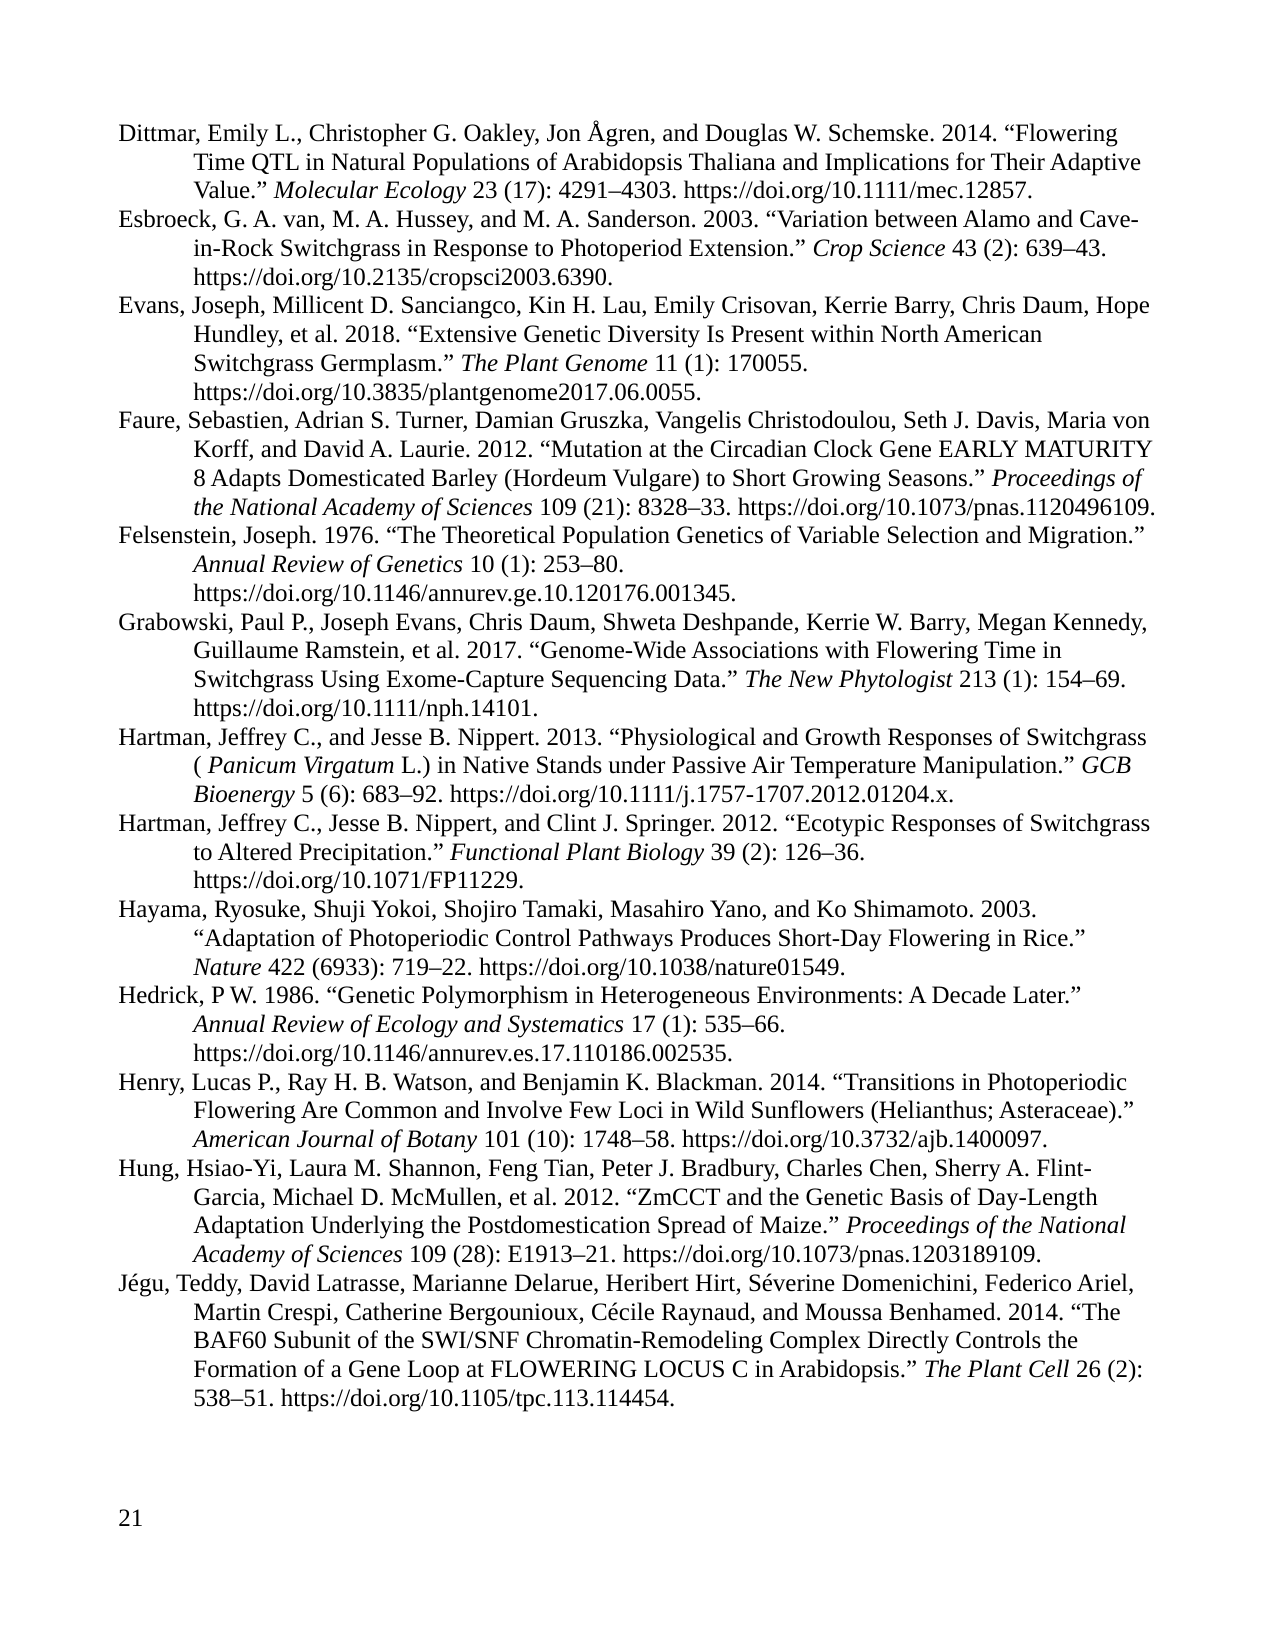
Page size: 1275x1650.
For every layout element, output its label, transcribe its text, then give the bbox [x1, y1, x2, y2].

text Hartman, Jeffrey C., Jesse B. Nippert, and Clint J. Springer. 2012. “Ecotypic Responses of Switchgrass to Altered Precipitation.” Functional Plant Biology 39 (2): 126–36. https://doi.org/10.1071/FP11229. [118, 808, 1157, 894]
text Henry, Lucas P., Ray H. B. Watson, and Benjamin K. Blackman. 2014. “Transitions in Photoperiodic Flowering Are Common and Involve Few Loci in Wild Sunflowers (Helianthus; Asteraceae).” American Journal of Botany 101 (10): 1748–58. https://doi.org/10.3732/ajb.1400097. [118, 1067, 1157, 1153]
text Felsenstein, Joseph. 1976. “The Theoretical Population Genetics of Variable Selection and Migration.” Annual Review of Genetics 10 (1): 253–80. https://doi.org/10.1146/annurev.ge.10.120176.001345. [118, 521, 1157, 607]
text Dittmar, Emily L., Christopher G. Oakley, Jon Ågren, and Douglas W. Schemske. 2014. “Flowering Time QTL in Natural Populations of Arabidopsis Thaliana and Implications for Their Adaptive Value.” Molecular Ecology 23 (17): 4291–4303. https://doi.org/10.1111/mec.12857. [118, 118, 1157, 204]
text Faure, Sebastien, Adrian S. Turner, Damian Gruszka, Vangelis Christodoulou, Seth J. Davis, Maria von Korff, and David A. Laurie. 2012. “Mutation at the Circadian Clock Gene EARLY MATURITY 8 Adapts Domesticated Barley (Hordeum Vulgare) to Short Growing Seasons.” Proceedings of the National Academy of Sciences 109 (21): 8328–33. https://doi.org/10.1073/pnas.1120496109. [118, 406, 1157, 521]
text Hartman, Jeffrey C., and Jesse B. Nippert. 2013. “Physiological and Growth Responses of Switchgrass ( Panicum Virgatum L.) in Native Stands under Passive Air Temperature Manipulation.” GCB Bioenergy 5 (6): 683–92. https://doi.org/10.1111/j.1757-1707.2012.01204.x. [118, 722, 1157, 808]
text Grabowski, Paul P., Joseph Evans, Chris Daum, Shweta Deshpande, Kerrie W. Barry, Megan Kennedy, Guillaume Ramstein, et al. 2017. “Genome-Wide Associations with Flowering Time in Switchgrass Using Exome-Capture Sequencing Data.” The New Phytologist 213 (1): 154–69. https://doi.org/10.1111/nph.14101. [118, 607, 1157, 722]
text Hung, Hsiao-Yi, Laura M. Shannon, Feng Tian, Peter J. Bradbury, Charles Chen, Sherry A. Flint-Garcia, Michael D. McMullen, et al. 2012. “ZmCCT and the Genetic Basis of Day-Length Adaptation Underlying the Postdomestication Spread of Maize.” Proceedings of the National Academy of Sciences 109 (28): E1913–21. https://doi.org/10.1073/pnas.1203189109. [118, 1153, 1157, 1268]
text Hedrick, P W. 1986. “Genetic Polymorphism in Heterogeneous Environments: A Decade Later.” Annual Review of Ecology and Systematics 17 (1): 535–66. https://doi.org/10.1146/annurev.es.17.110186.002535. [118, 981, 1157, 1067]
text Evans, Joseph, Millicent D. Sanciangco, Kin H. Lau, Emily Crisovan, Kerrie Barry, Chris Daum, Hope Hundley, et al. 2018. “Extensive Genetic Diversity Is Present within North American Switchgrass Germplasm.” The Plant Genome 11 (1): 170055. https://doi.org/10.3835/plantgenome2017.06.0055. [118, 291, 1157, 406]
text Jégu, Teddy, David Latrasse, Marianne Delarue, Heribert Hirt, Séverine Domenichini, Federico Ariel, Martin Crespi, Catherine Bergounioux, Cécile Raynaud, and Moussa Benhamed. 2014. “The BAF60 Subunit of the SWI/SNF Chromatin-Remodeling Complex Directly Controls the Formation of a Gene Loop at FLOWERING LOCUS C in Arabidopsis.” The Plant Cell 26 (2): 538–51. https://doi.org/10.1105/tpc.113.114454. [118, 1268, 1157, 1412]
text Esbroeck, G. A. van, M. A. Hussey, and M. A. Sanderson. 2003. “Variation between Alamo and Cave-in-Rock Switchgrass in Response to Photoperiod Extension.” Crop Science 43 (2): 639–43. https://doi.org/10.2135/cropsci2003.6390. [118, 204, 1157, 291]
text Hayama, Ryosuke, Shuji Yokoi, Shojiro Tamaki, Masahiro Yano, and Ko Shimamoto. 2003. “Adaptation of Photoperiodic Control Pathways Produces Short-Day Flowering in Rice.” Nature 422 (6933): 719–22. https://doi.org/10.1038/nature01549. [118, 894, 1157, 981]
